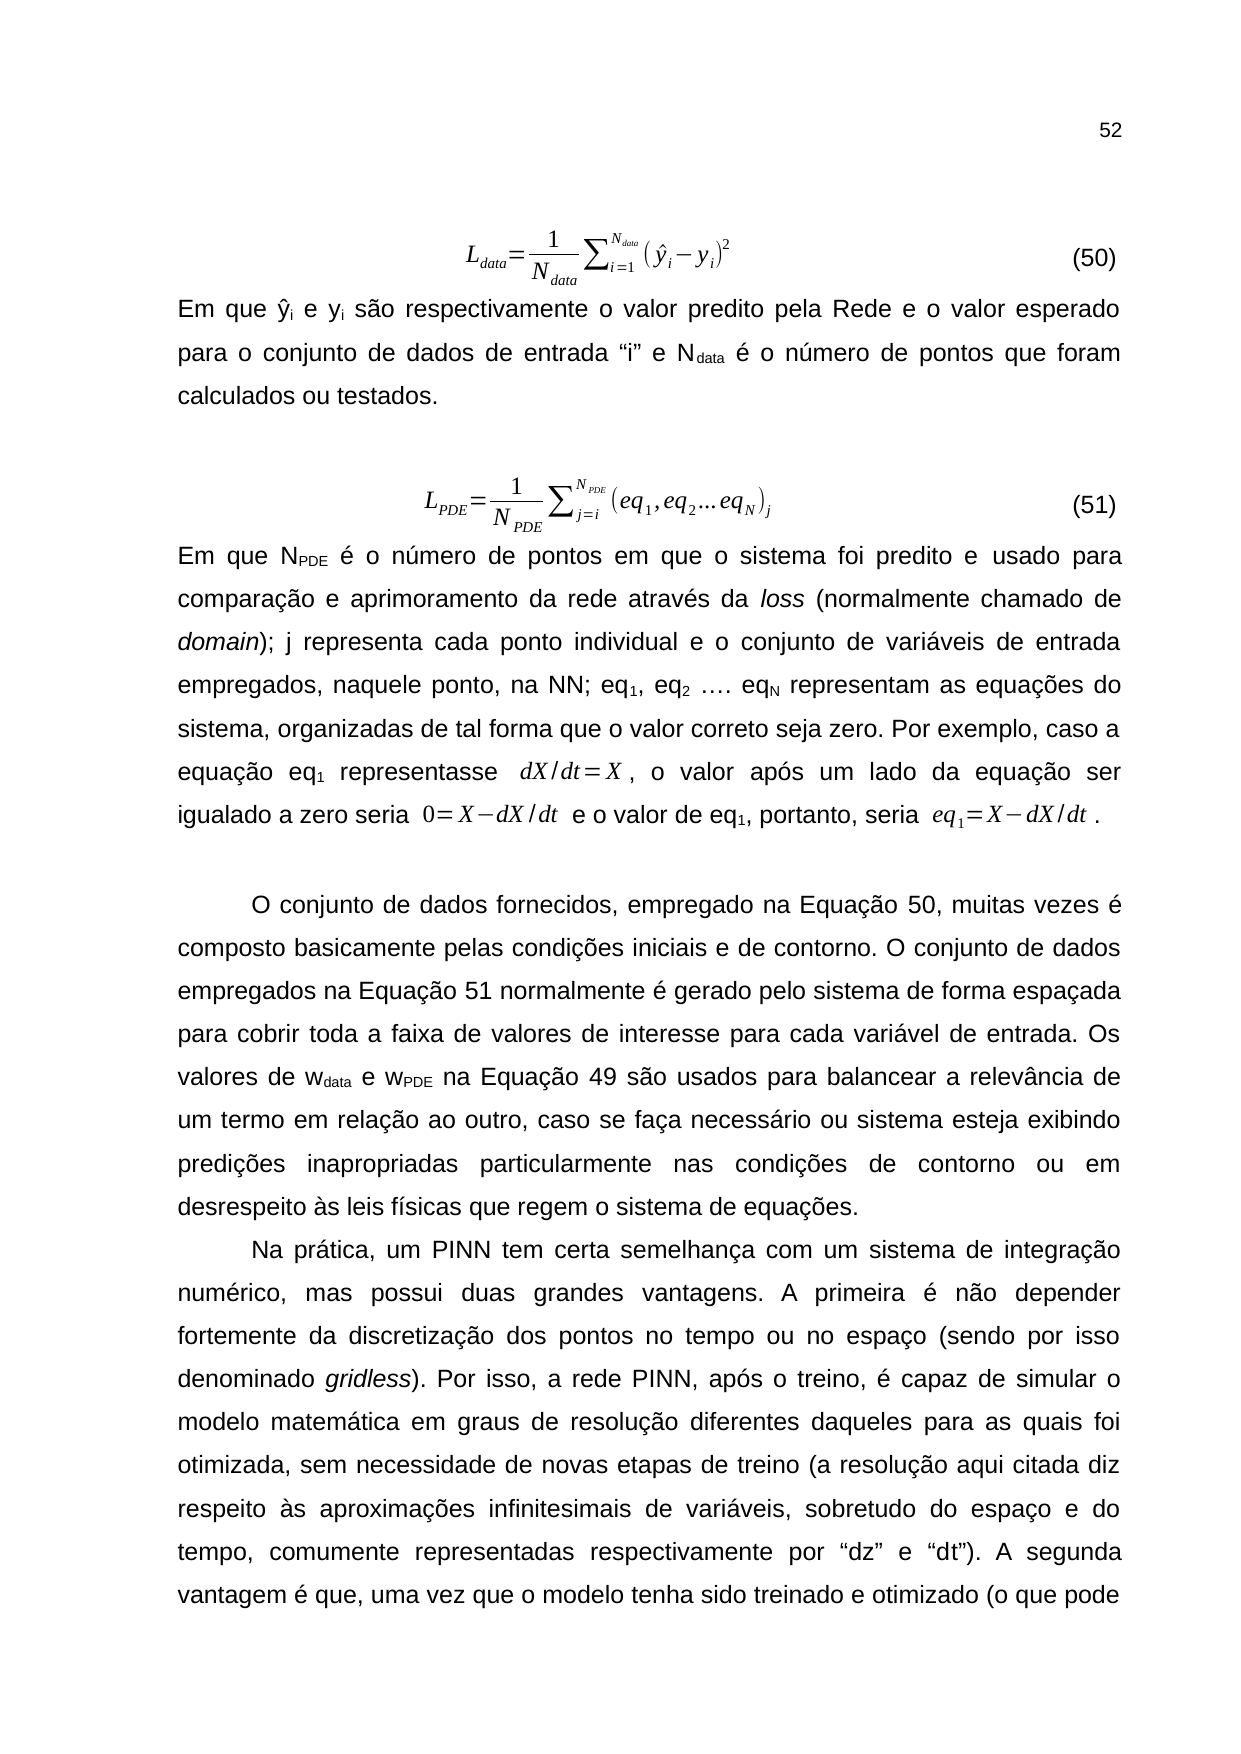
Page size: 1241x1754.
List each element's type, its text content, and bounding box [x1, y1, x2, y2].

table_header [177, 467, 1017, 541]
table_header (50) [1017, 220, 1122, 294]
text Em que ŷi e yi são respectivamente o valor predito pela Rede e o valor esperado para o conjunto de dados de entrada “i” e Ndata é o número de pontos que foram calculados ou testados. [177, 294, 1122, 409]
table_header (51) [1017, 467, 1122, 541]
text Em que NPDE é o número de pontos em que o sistema foi predito e usado para comparação e aprimoramento da rede através da loss (normalmente chamado de domain); j representa cada ponto individual e o conjunto de variáveis de entrada empregados, naquele ponto, na NN; eq1, eq2 …. eqN representam as equações do sistema, organizadas de tal forma que o valor correto seja zero. Por exemplo, caso a equação eq1 representasse , o valor após um lado da equação ser igualado a zero seria e o valor de eq1, portanto, seria . [177, 541, 1122, 832]
text O conjunto de dados fornecidos, empregado na Equação 50, muitas vezes é composto basicamente pelas condições iniciais e de contorno. O conjunto de dados empregados na Equação 51 normalmente é gerado pelo sistema de forma espaçada para cobrir toda a faixa de valores de interesse para cada variável de entrada. Os valores de wdata e wPDE na Equação 49 são usados para balancear a relevância de um termo em relação ao outro, caso se faça necessário ou sistema esteja exibindo predições inapropriadas particularmente nas condições de contorno ou em desrespeito às leis físicas que regem o sistema de equações. [177, 890, 1122, 1220]
table_header [177, 220, 1017, 294]
text Na prática, um PINN tem certa semelhança com um sistema de integração numérico, mas possui duas grandes vantagens. A primeira é não depender fortemente da discretização dos pontos no tempo ou no espaço (sendo por isso denominado gridless). Por isso, a rede PINN, após o treino, é capaz de simular o modelo matemática em graus de resolução diferentes daqueles para as quais foi otimizada, sem necessidade de novas etapas de treino (a resolução aqui citada diz respeito às aproximações infinitesimais de variáveis, sobretudo do espaço e do tempo, comumente representadas respectivamente por “dz” e “dt”). A segunda vantagem é que, uma vez que o modelo tenha sido treinado e otimizado (o que pode [177, 1235, 1122, 1608]
